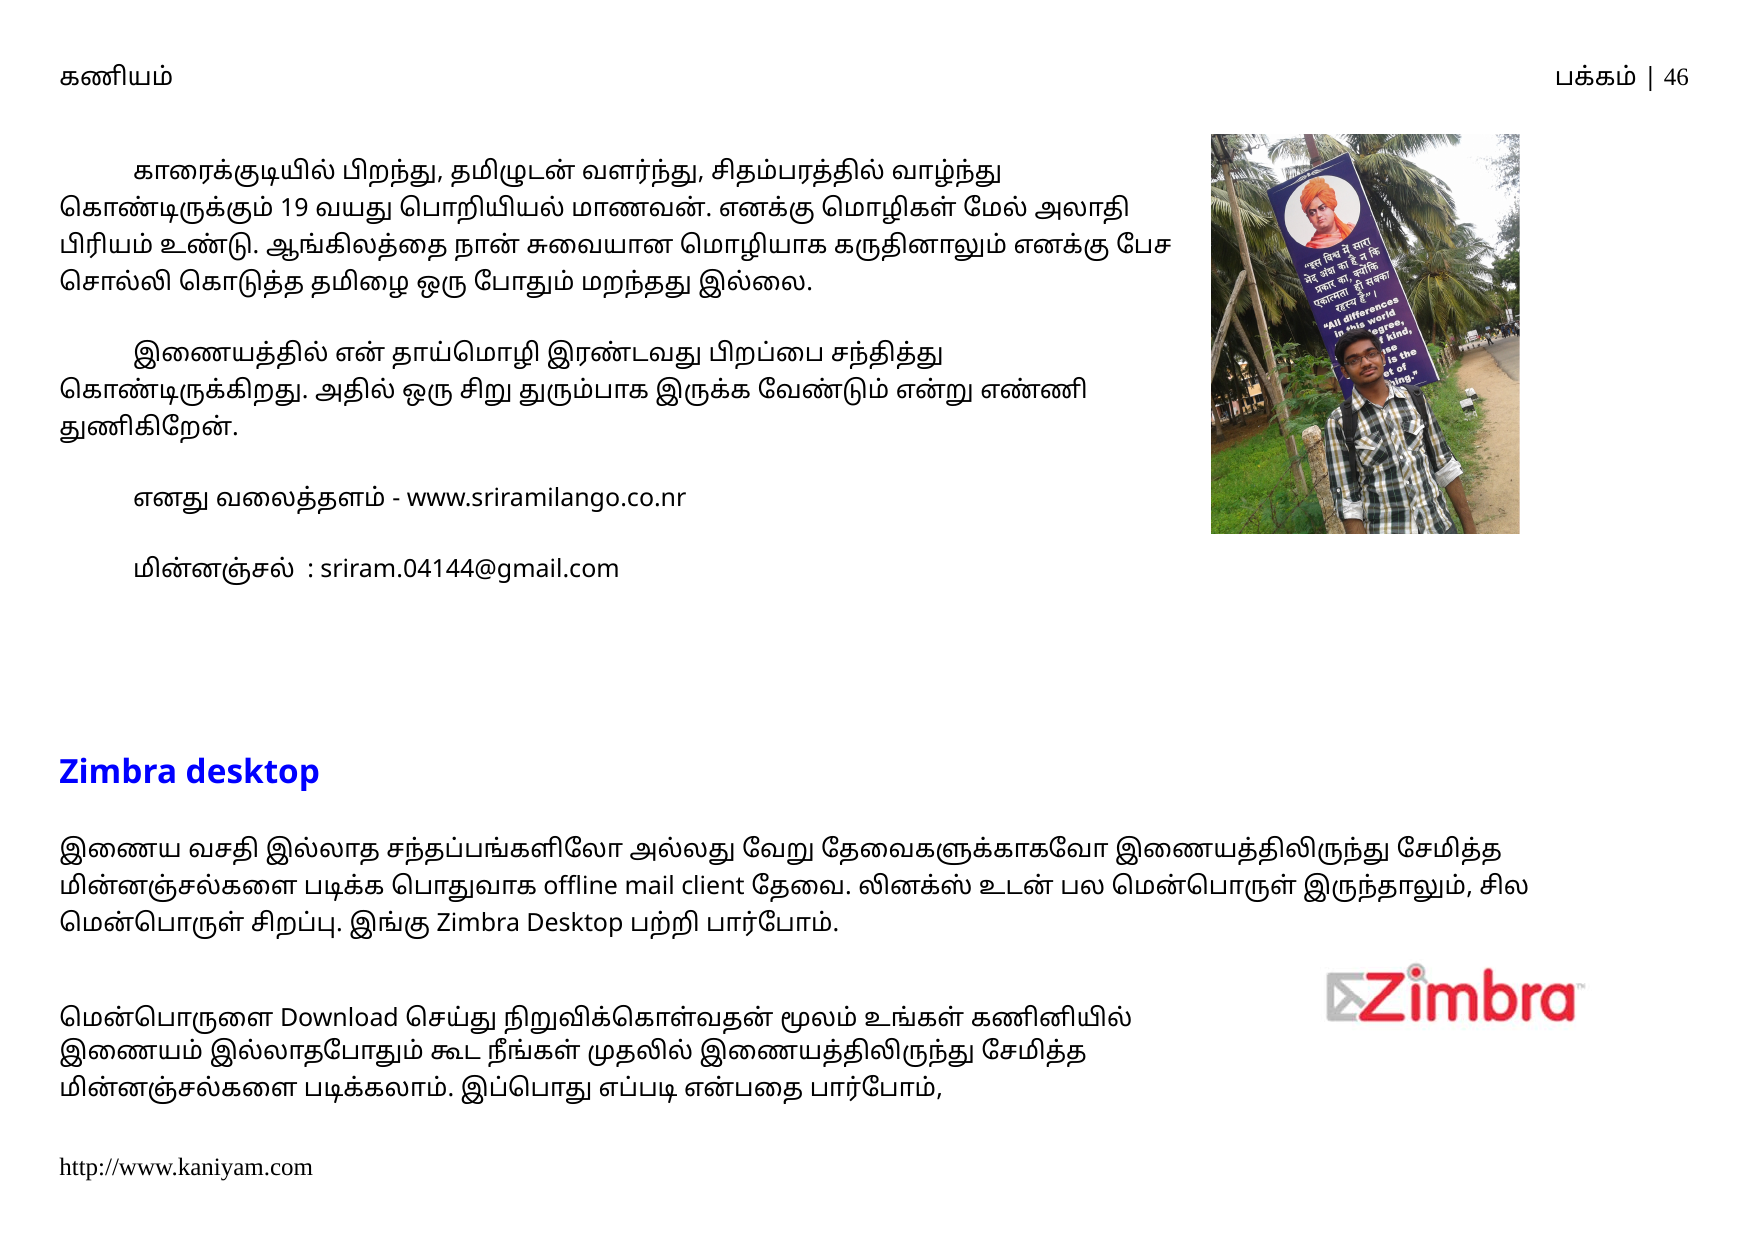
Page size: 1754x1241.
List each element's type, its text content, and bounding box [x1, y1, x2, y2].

text மென்பொருளை Download செய்து நிறுவிக்கொள்வதன் மூலம் உங்கள் கணினியில் இணையம் இல்லாதபோதும் கூட நீங்கள் முதலில் இணையத்திலிருந்து சேமித்த மின்னஞ்சல்களை படிக்கலாம். இப்பொது எப்படி என்பதை பார்போம், [59, 1000, 1695, 1106]
text [1520, 153, 1695, 517]
subtitle Zimbra desktop [59, 748, 1695, 793]
text மின்னஞ்சல் : sriram.04144@gmail.com [59, 551, 1695, 587]
picture [1211, 134, 1520, 534]
text இணைய வசதி இல்லாத சந்தப்பங்களிலோ அல்லது வேறு தேவைகளுக்காகவோ இணையத்திலிருந்து சேமித்த மின்னஞ்சல்களை படிக்க பொதுவாக offline mail client தேவை. லினக்ஸ் உடன் பல மென்பொருள் இருந்தாலும், சில மென்பொருள் சிறப்பு. இங்கு Zimbra Desktop பற்றி பார்போம். [59, 835, 1695, 1080]
picture [1288, 919, 1613, 1072]
text காரைக்குடியில் பிறந்து, தமிழுடன் வளர்ந்து, சிதம்பரத்தில் வாழ்ந்து கொண்டிருக்கும் 19 வயது பொறியியல் மாணவன். எனக்கு மொழிகள் மேல் அலாதி பிரியம் உண்டு. ஆங்கிலத்தை நான் சுவையான மொழியாக கருதினாலும் எனக்கு பேச சொல்லி கொடுத்த தமிழை ஒரு போதும் மறந்தது இல்லை. இணையத்தில் என் தாய்மொழி இரண்டவது பிறப்பை சந்தித்து கொண்டிருக்கிறது. அதில் ஒரு சிறு துரும்பாக இருக்க வேண்டும் என்று எண்ணி துணிகிறேன். எனது வலைத்தளம் - www.sriramilango.co.nr [59, 153, 1211, 517]
